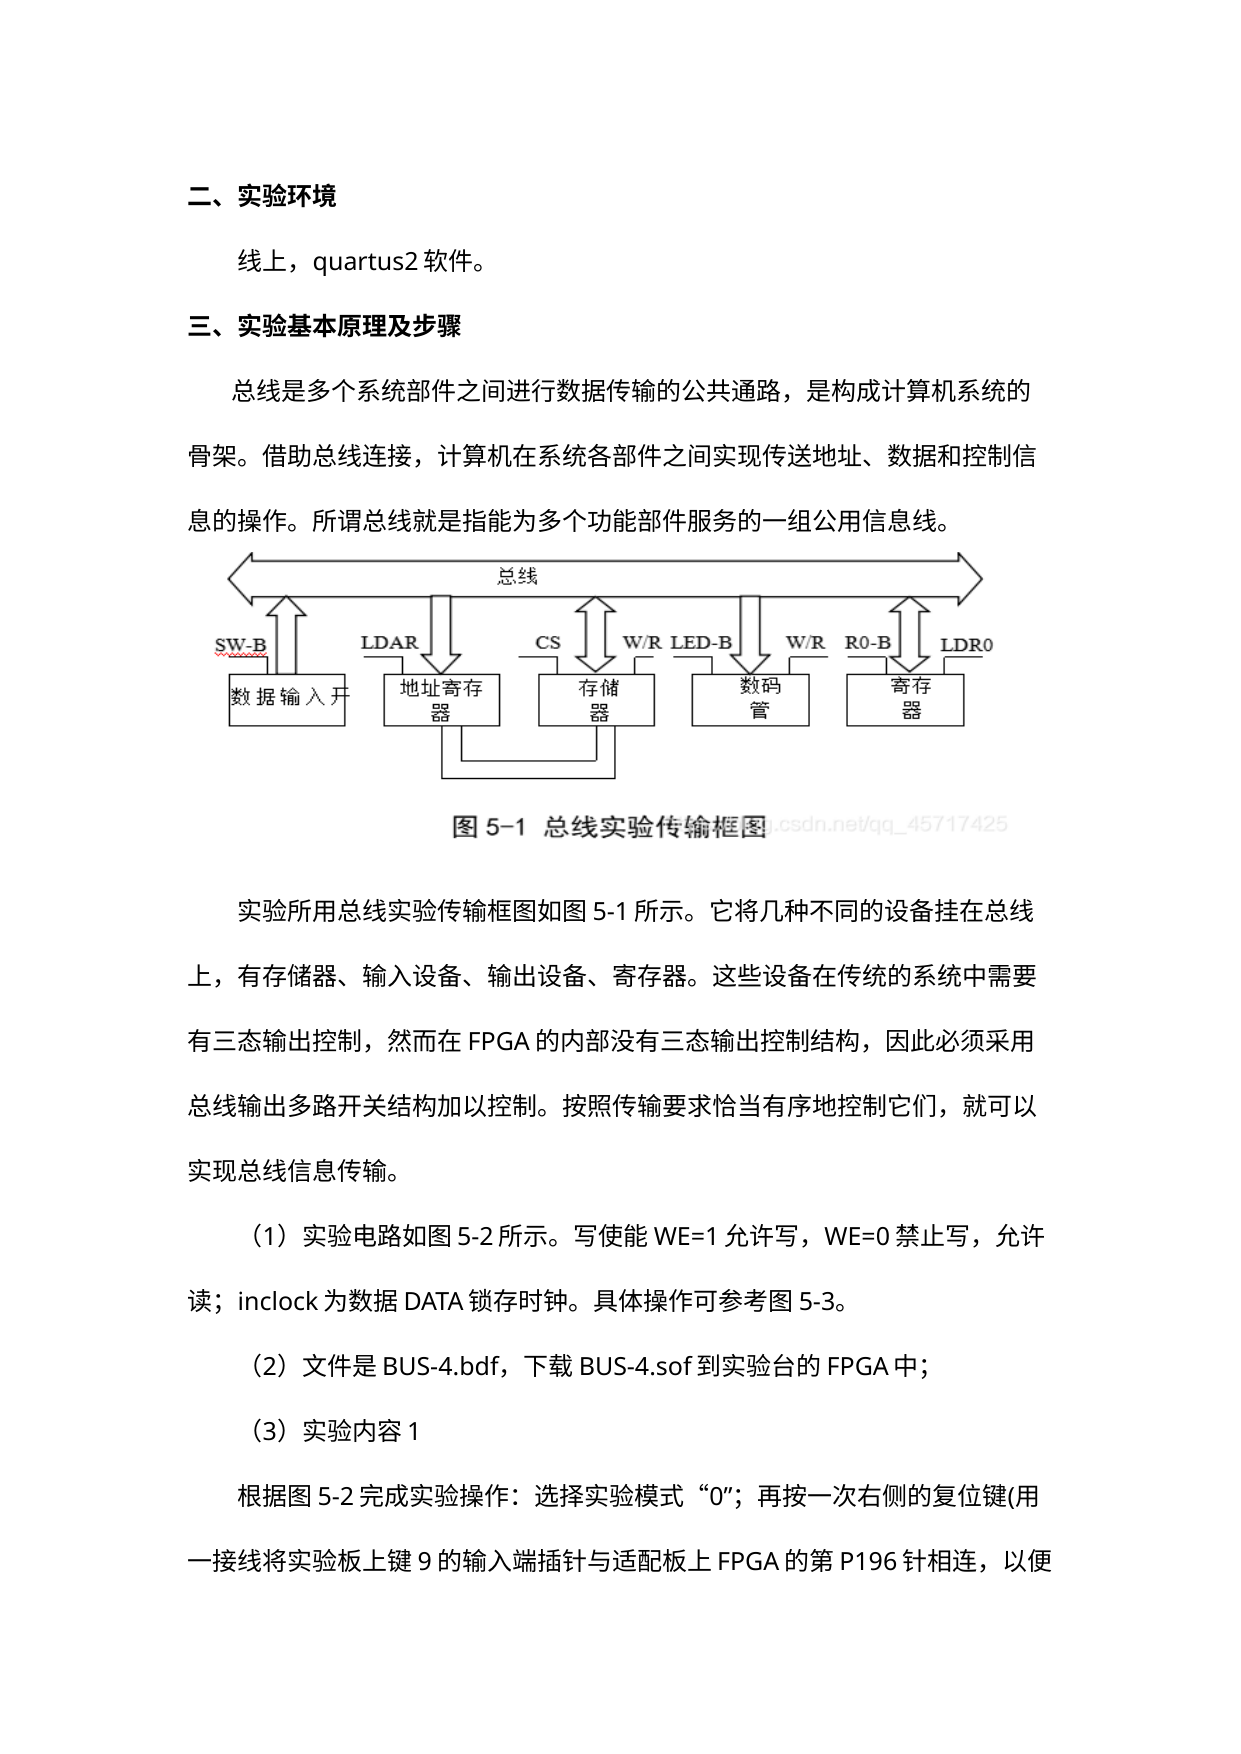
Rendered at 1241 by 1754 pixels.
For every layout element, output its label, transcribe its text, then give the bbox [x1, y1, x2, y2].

text 实验所用总线实验传输框图如图5-1所示。它将几种不同的设备挂在总线上，有存储器、输入设备、输出设备、寄存器。这些设备在传统的系统中需要有三态输出控制，然而在FPGA的内部没有三态输出控制结构，因此必须采用总线输出多路开关结构加以控制。按照传输要求恰当有序地控制它们，就可以实现总线信息传输。 [187, 552, 1053, 1202]
text 根据图5-2完成实验操作：选择实验模式“0”；再按一次右侧的复位键(用一接线将实验板上键9的输入端插针与适配板上FPGA的第P196针相连，以便 [187, 1462, 1053, 1592]
text （2）文件是BUS-4.bdf，下载BUS-4.sof到实验台的FPGA中； [187, 1332, 1053, 1397]
text 总线是多个系统部件之间进行数据传输的公共通路，是构成计算机系统的骨架。借助总线连接，计算机在系统各部件之间实现传送地址、数据和控制信息的操作。所谓总线就是指能为多个功能部件服务的一组公用信息线。 [187, 357, 1053, 552]
text 二、实验环境 [187, 162, 1053, 227]
text 线上，quartus2软件。 [187, 227, 1053, 292]
text （1）实验电路如图5-2所示。写使能WE=1允许写，WE=0禁止写，允许读；inclock为数据DATA锁存时钟。具体操作可参考图5-3。 [187, 1202, 1053, 1332]
picture [198, 552, 1021, 847]
text 三、实验基本原理及步骤 [187, 292, 1053, 357]
text （3）实验内容1 [187, 1397, 1053, 1462]
